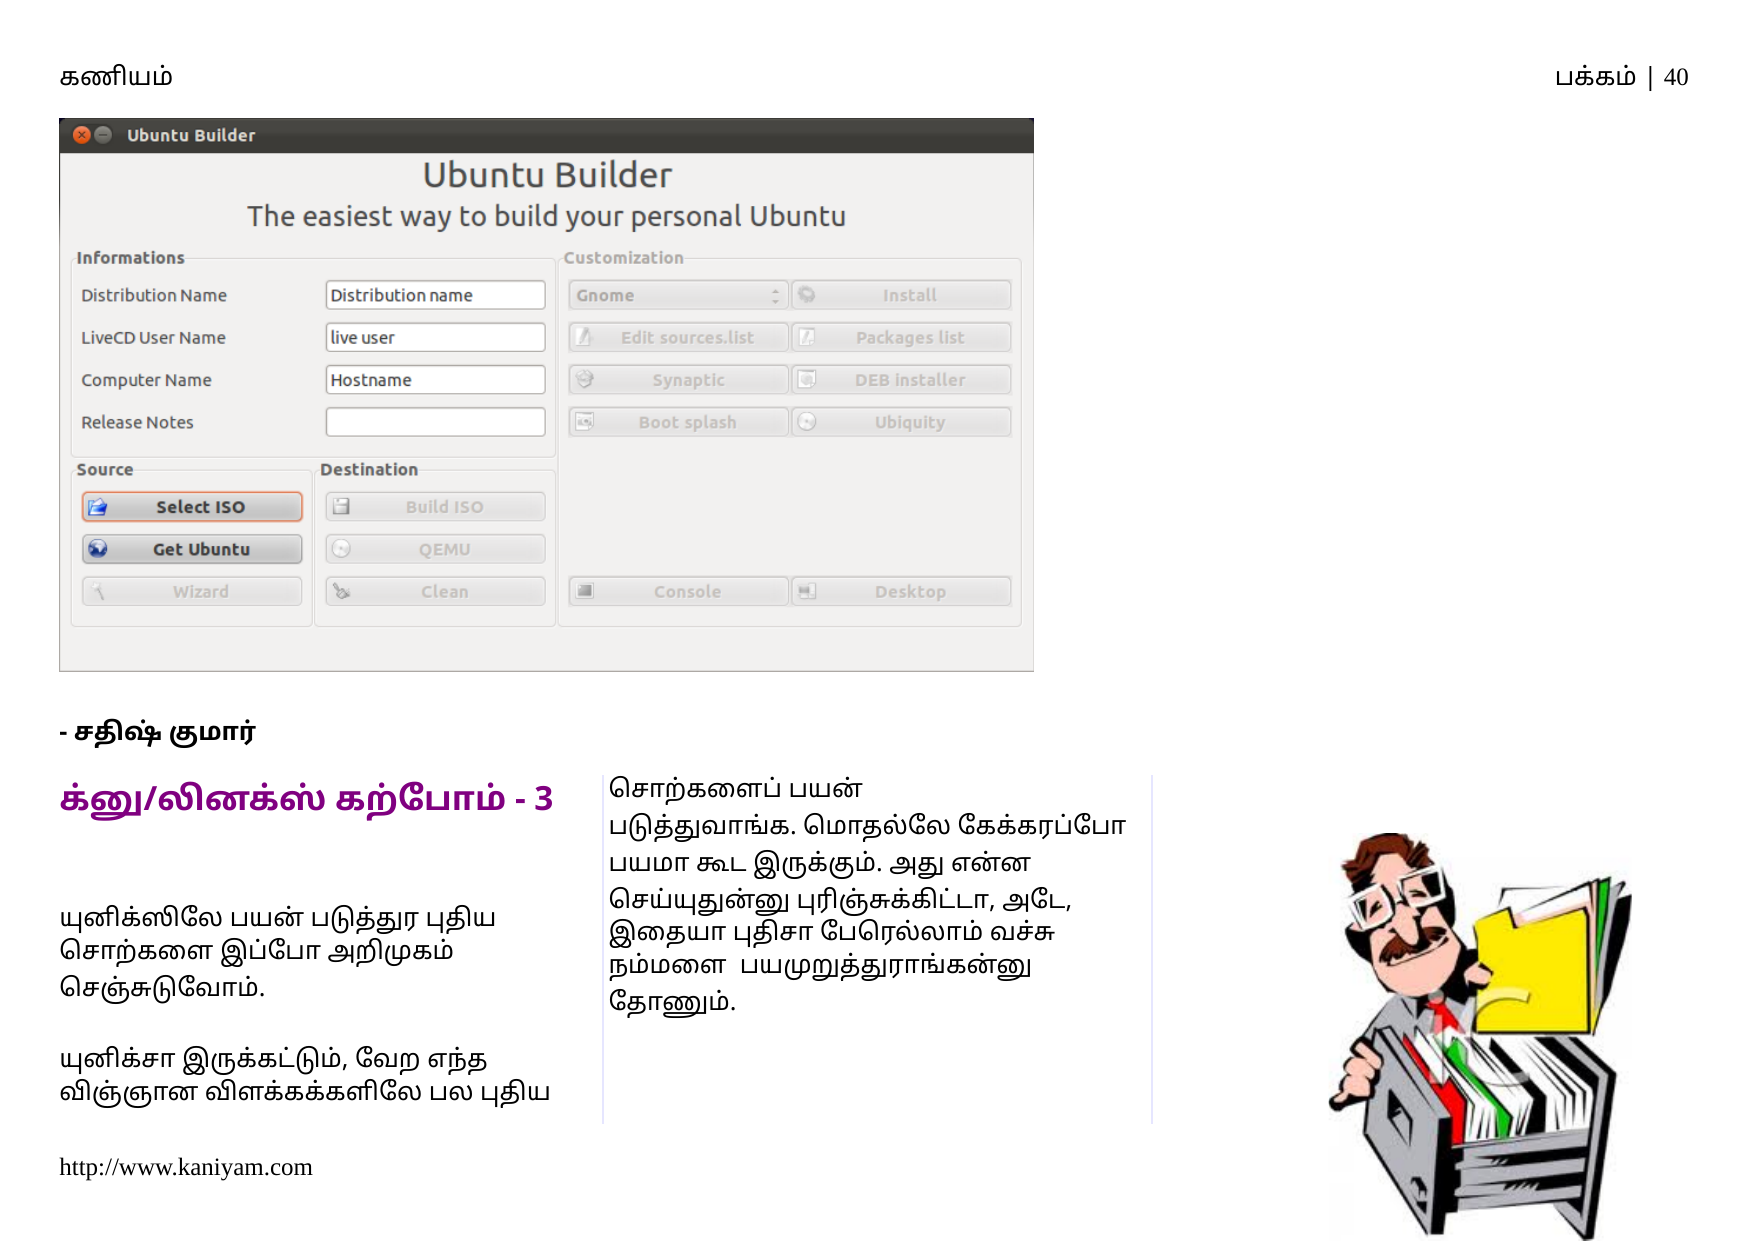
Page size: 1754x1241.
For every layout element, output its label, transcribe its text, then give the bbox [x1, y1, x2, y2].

text யுனிக்ஸிலே பயன் படுத்துர புதிய சொற்களை இப்போ அறிமுகம் செஞ்சுடுவோம். [59, 904, 597, 1007]
picture [59, 118, 1034, 672]
subtitle க்னு/லினக்ஸ் கற்போம் - 3 [59, 775, 597, 824]
picture [1328, 833, 1632, 1241]
text யுனிக்சா இருக்கட்டும், வேற எந்த விஞ்ஞான விளக்கக்களிலே பல புதிய [59, 1041, 597, 1110]
text - சதிஷ் குமார் [59, 714, 1695, 750]
text சொற்களைப் பயன் படுத்துவாங்க. மொதல்லே கேக்கரப்போ பயமா கூட இருக்கும். அது என்ன செய்யுதுன்னு புரிஞ்சுக்கிட்டா, அடே, இதையா புதிசா பேரெல்லாம் வச்சு நம்மளை பயமுறுத்துராங்கன்னு தோணும். [608, 775, 1146, 1020]
